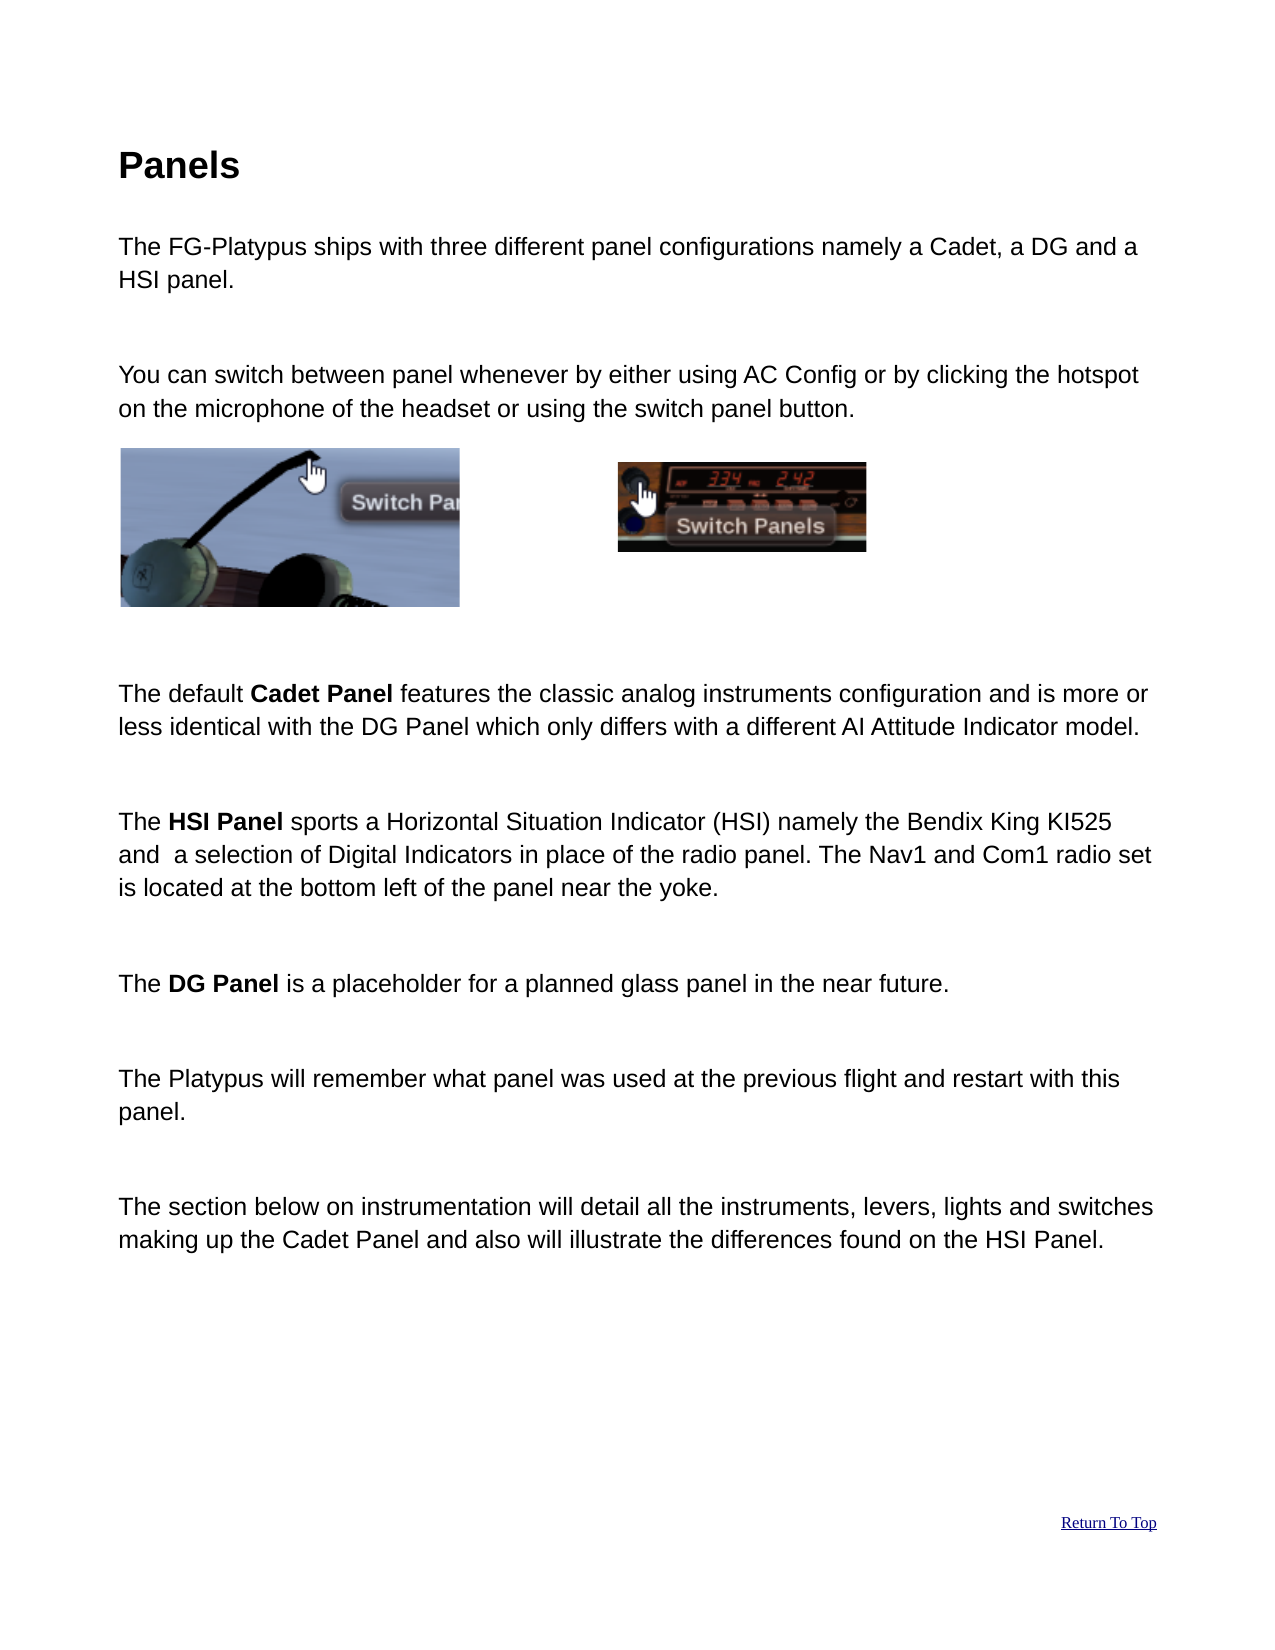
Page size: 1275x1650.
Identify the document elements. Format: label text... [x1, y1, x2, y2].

text The FG-Platypus ships with three different panel configurations namely a Cadet, a DG and a HSI panel. [118, 199, 1157, 294]
text The Platypus will remember what panel was used at the previous flight and restart with this panel. [118, 1064, 1157, 1126]
text The section below on instrumentation will detail all the instruments, levers, lights and switches making up the Cadet Panel and also will illustrate the differences found on the HSI Panel. [118, 1192, 1157, 1254]
text You can switch between panel whenever by either using AC Config or by clicking the hotspot on the microphone of the headset or using the switch panel button. [118, 361, 1157, 422]
picture [617, 462, 867, 552]
text The default Cadet Panel features the classic analog instruments configuration and is more or less identical with the DG Panel which only differs with a different AI Attitude Indicator model. [118, 679, 1157, 741]
text The DG Panel is a placeholder for a planned glass panel in the near future. [118, 969, 1157, 997]
subtitle Panels [118, 143, 1157, 187]
text The HSI Panel sports a Horizontal Situation Indicator (HSI) namely the Bendix King KI525 and a selection of Digital Indicators in place of the radio panel. The Nav1 and Com1 radio set is located at the bottom left of the panel near the yoke. [118, 807, 1157, 902]
picture [120, 448, 460, 607]
